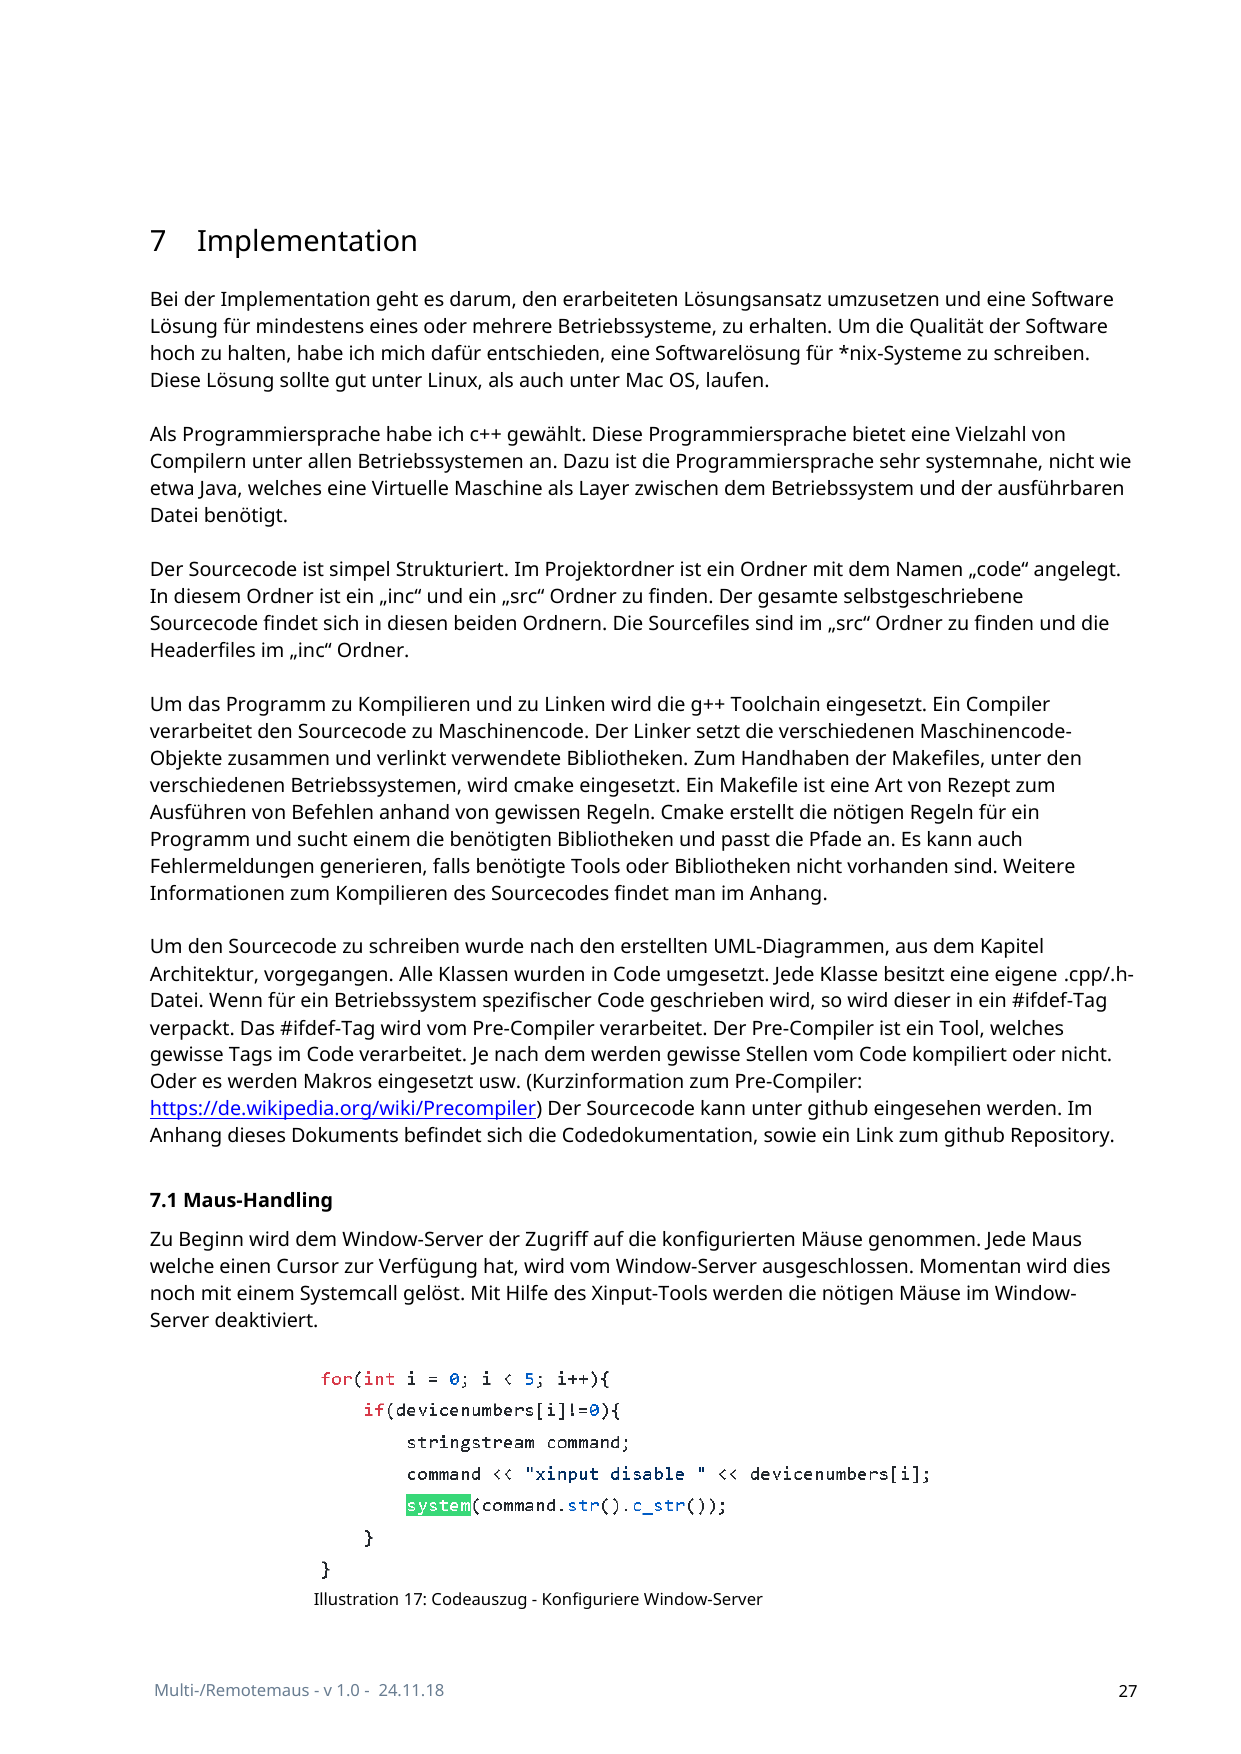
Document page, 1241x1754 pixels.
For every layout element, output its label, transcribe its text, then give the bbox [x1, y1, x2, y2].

text Zu Beginn wird dem Window-Server der Zugriff auf die konfigurierten Mäuse genommen. Jede Maus welche einen Cursor zur Verfügung hat, wird vom Window-Server ausgeschlossen. Momentan wird dies noch mit einem Systemcall gelöst. Mit Hilfe des Xinput-Tools werden die nötigen Mäuse im Window-Server deaktiviert. [149, 1226, 1136, 1333]
subtitle Maus-Handling [149, 1186, 1136, 1213]
text Illustration 17: Codeauszug - Konfiguriere Window-Server [313, 1588, 972, 1610]
picture [313, 1360, 972, 1588]
text Bei der Implementation geht es darum, den erarbeiteten Lösungsansatz umzusetzen und eine Software Lösung für mindestens eines oder mehrere Betriebssysteme, zu erhalten. Um die Qualität der Software hoch zu halten, habe ich mich dafür entschieden, eine Softwarelösung für *nix-Systeme zu schreiben. Diese Lösung sollte gut unter Linux, als auch unter Mac OS, laufen. [149, 285, 1136, 393]
text Der Sourcecode ist simpel Strukturiert. Im Projektordner ist ein Ordner mit dem Namen „code“ angelegt. In diesem Ordner ist ein „inc“ und ein „src“ Ordner zu finden. Der gesamte selbstgeschriebene Sourcecode findet sich in diesen beiden Ordnern. Die Sourcefiles sind im „src“ Ordner zu finden und die Headerfiles im „inc“ Ordner. [149, 555, 1136, 663]
text Um das Programm zu Kompilieren und zu Linken wird die g++ Toolchain eingesetzt. Ein Compiler verarbeitet den Sourcecode zu Maschinencode. Der Linker setzt die verschiedenen Maschinencode-Objekte zusammen und verlinkt verwendete Bibliotheken. Zum Handhaben der Makefiles, unter den verschiedenen Betriebssystemen, wird cmake eingesetzt. Ein Makefile ist eine Art von Rezept zum Ausführen von Befehlen anhand von gewissen Regeln. Cmake erstellt die nötigen Regeln für ein Programm und sucht einem die benötigten Bibliotheken und passt die Pfade an. Es kann auch Fehlermeldungen generieren, falls benötigte Tools oder Bibliotheken nicht vorhanden sind. Weitere Informationen zum Kompilieren des Sourcecodes findet man im Anhang. [149, 690, 1136, 906]
text Um den Sourcecode zu schreiben wurde nach den erstellten UML-Diagrammen, aus dem Kapitel Architektur, vorgegangen. Alle Klassen wurden in Code umgesetzt. Jede Klasse besitzt eine eigene .cpp/.h-Datei. Wenn für ein Betriebssystem spezifischer Code geschrieben wird, so wird dieser in ein #ifdef-Tag verpackt. Das #ifdef-Tag wird vom Pre-Compiler verarbeitet. Der Pre-Compiler ist ein Tool, welches gewisse Tags im Code verarbeitet. Je nach dem werden gewisse Stellen vom Code kompiliert oder nicht. Oder es werden Makros eingesetzt usw. (Kurzinformation zum Pre-Compiler: https://de.wikipedia.org/wiki/Precompiler) Der Sourcecode kann unter github eingesehen werden. Im Anhang dieses Dokuments befindet sich die Codedokumentation, sowie ein Link zum github Repository. [149, 933, 1136, 1149]
subtitle Implementation [149, 221, 1136, 260]
text Als Programmiersprache habe ich c++ gewählt. Diese Programmiersprache bietet eine Vielzahl von Compilern unter allen Betriebssystemen an. Dazu ist die Programmiersprache sehr systemnahe, nicht wie etwa Java, welches eine Virtuelle Maschine als Layer zwischen dem Betriebssystem und der ausführbaren Datei benötigt. [149, 420, 1136, 528]
